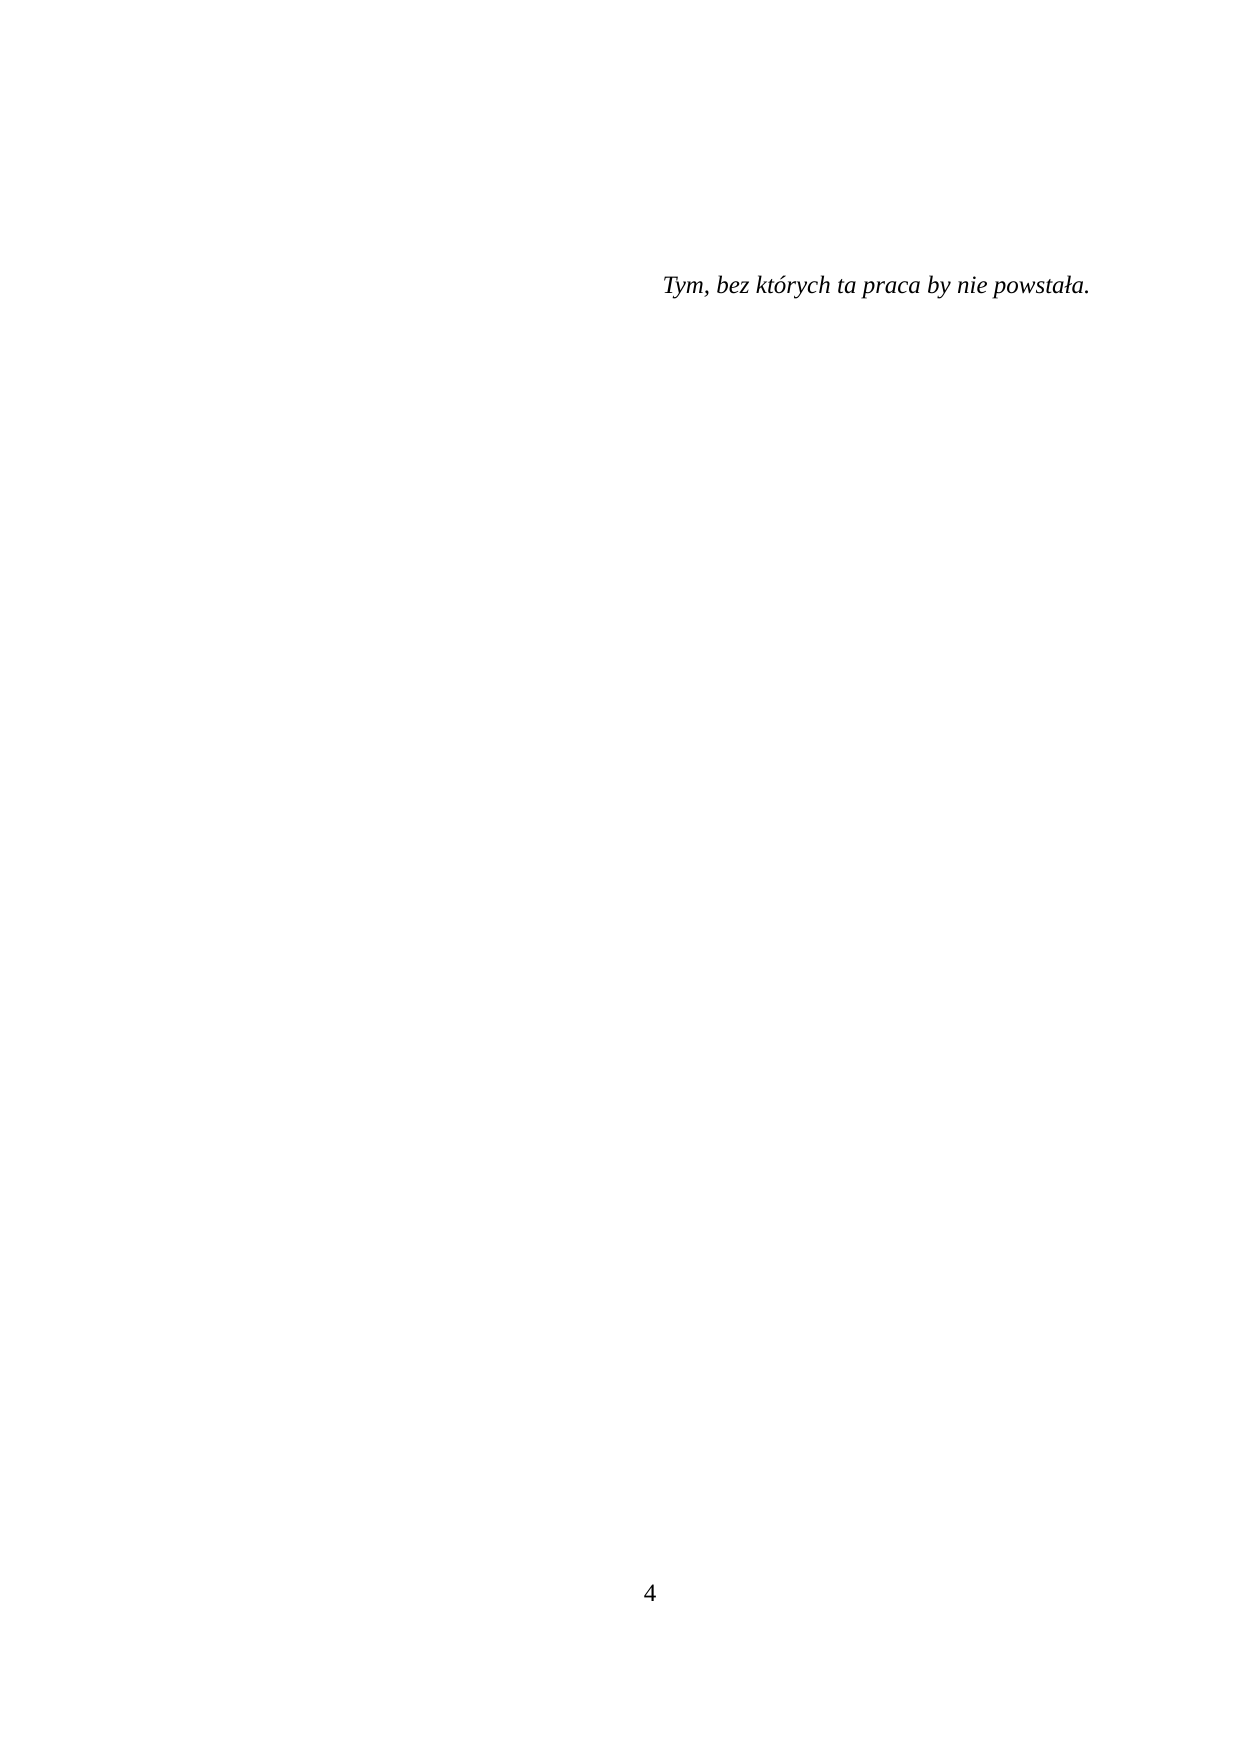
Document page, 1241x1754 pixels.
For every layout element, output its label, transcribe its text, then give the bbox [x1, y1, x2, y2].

text Tym, bez których ta praca by nie powstała. [207, 270, 1093, 299]
